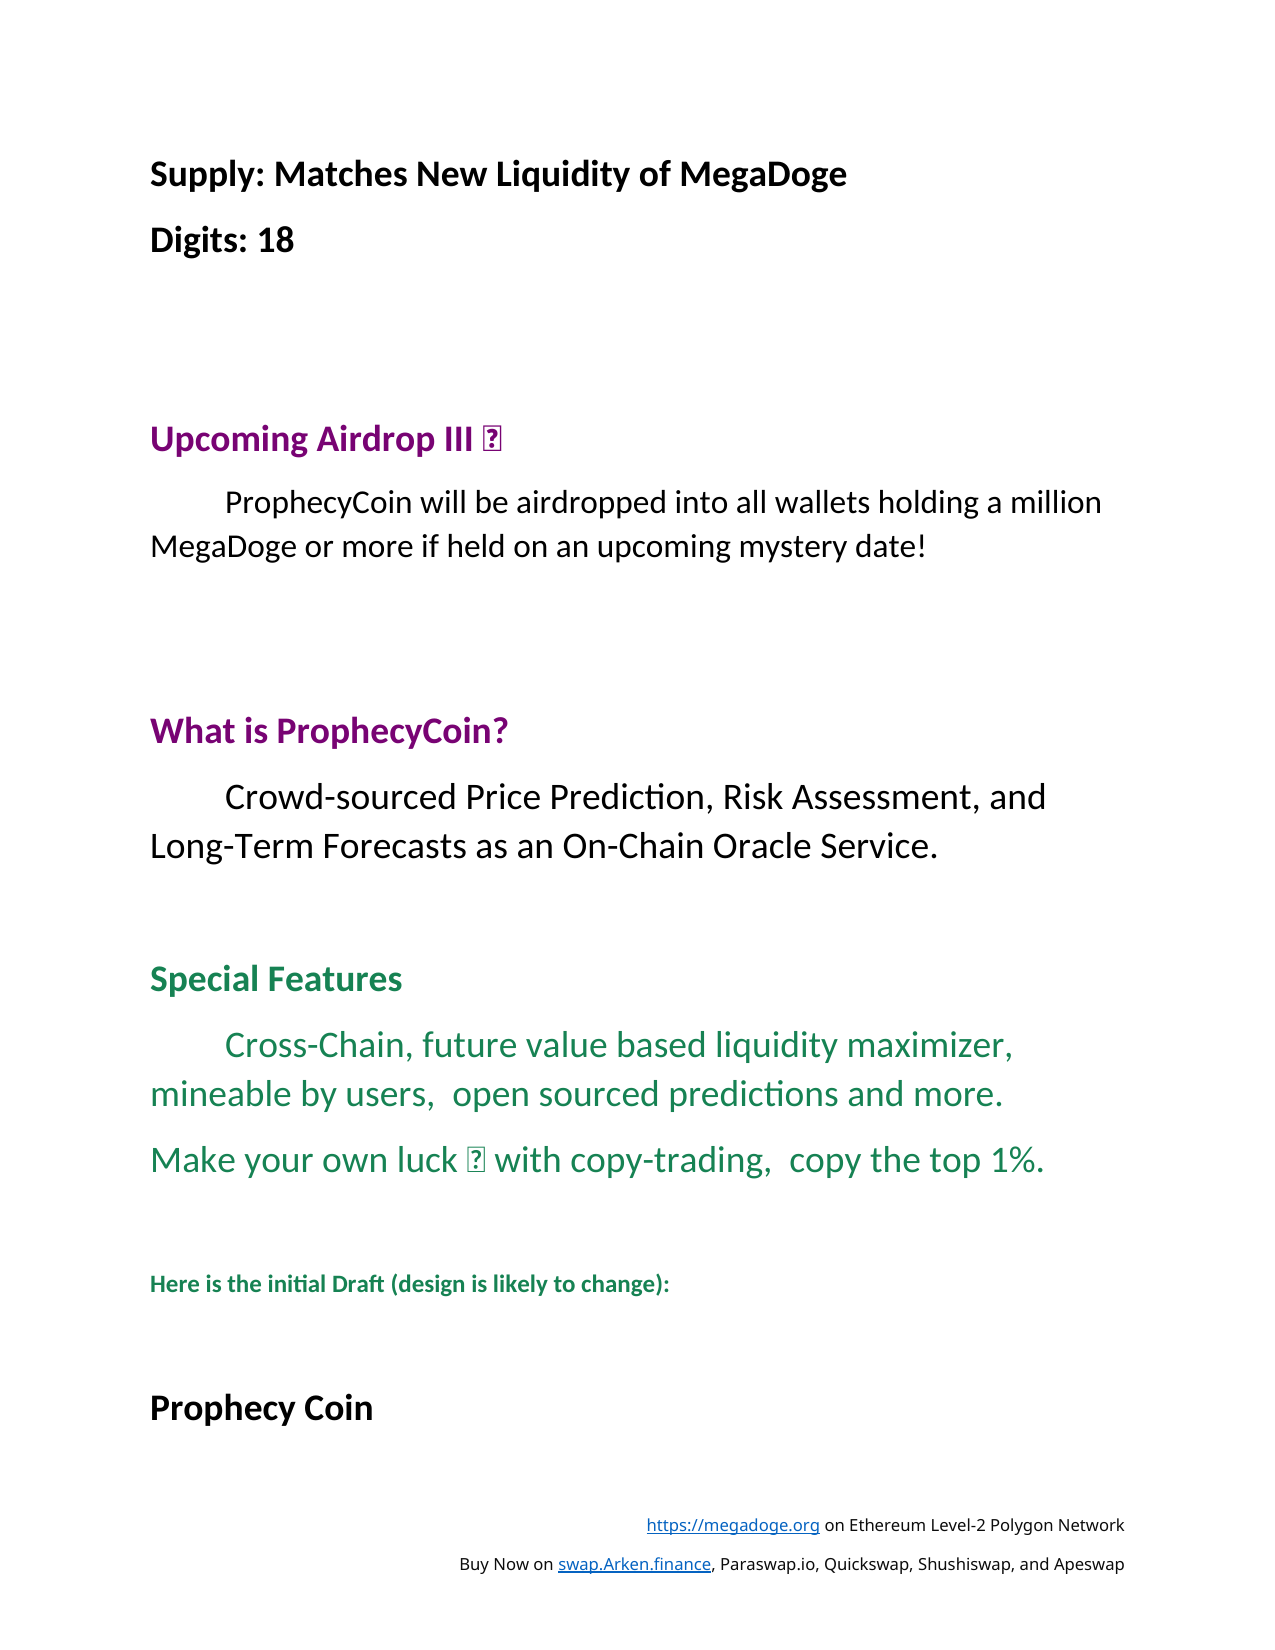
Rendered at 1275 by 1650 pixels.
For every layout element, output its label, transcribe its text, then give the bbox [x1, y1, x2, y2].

text ProphecyCoin will be airdropped into all wallets holding a million MegaDoge or more if held on an upcoming mystery date! [150, 481, 1125, 565]
text Upcoming Airdrop III 💸 [150, 414, 1125, 460]
text What is ProphecyCoin? [150, 707, 1125, 752]
text Cross-Chain, future value based liquidity maximizer, mineable by users, open sourced predictions and more. [150, 1021, 1125, 1116]
text Supply: Matches New Liquidity of MegaDoge [150, 150, 1125, 196]
text Crowd-sourced Price Prediction, Risk Assessment, and Long-Term Forecasts as an On-Chain Oracle Service. [150, 773, 1125, 868]
text Prophecy Coin [150, 1384, 1125, 1430]
text Special Features [150, 954, 1125, 1000]
text Here is the initial Draft (design is likely to change): [150, 1268, 1125, 1299]
text Make your own luck 🍀 with copy-trading, copy the top 1%. [150, 1136, 1125, 1182]
text Digits: 18 [150, 216, 1125, 262]
